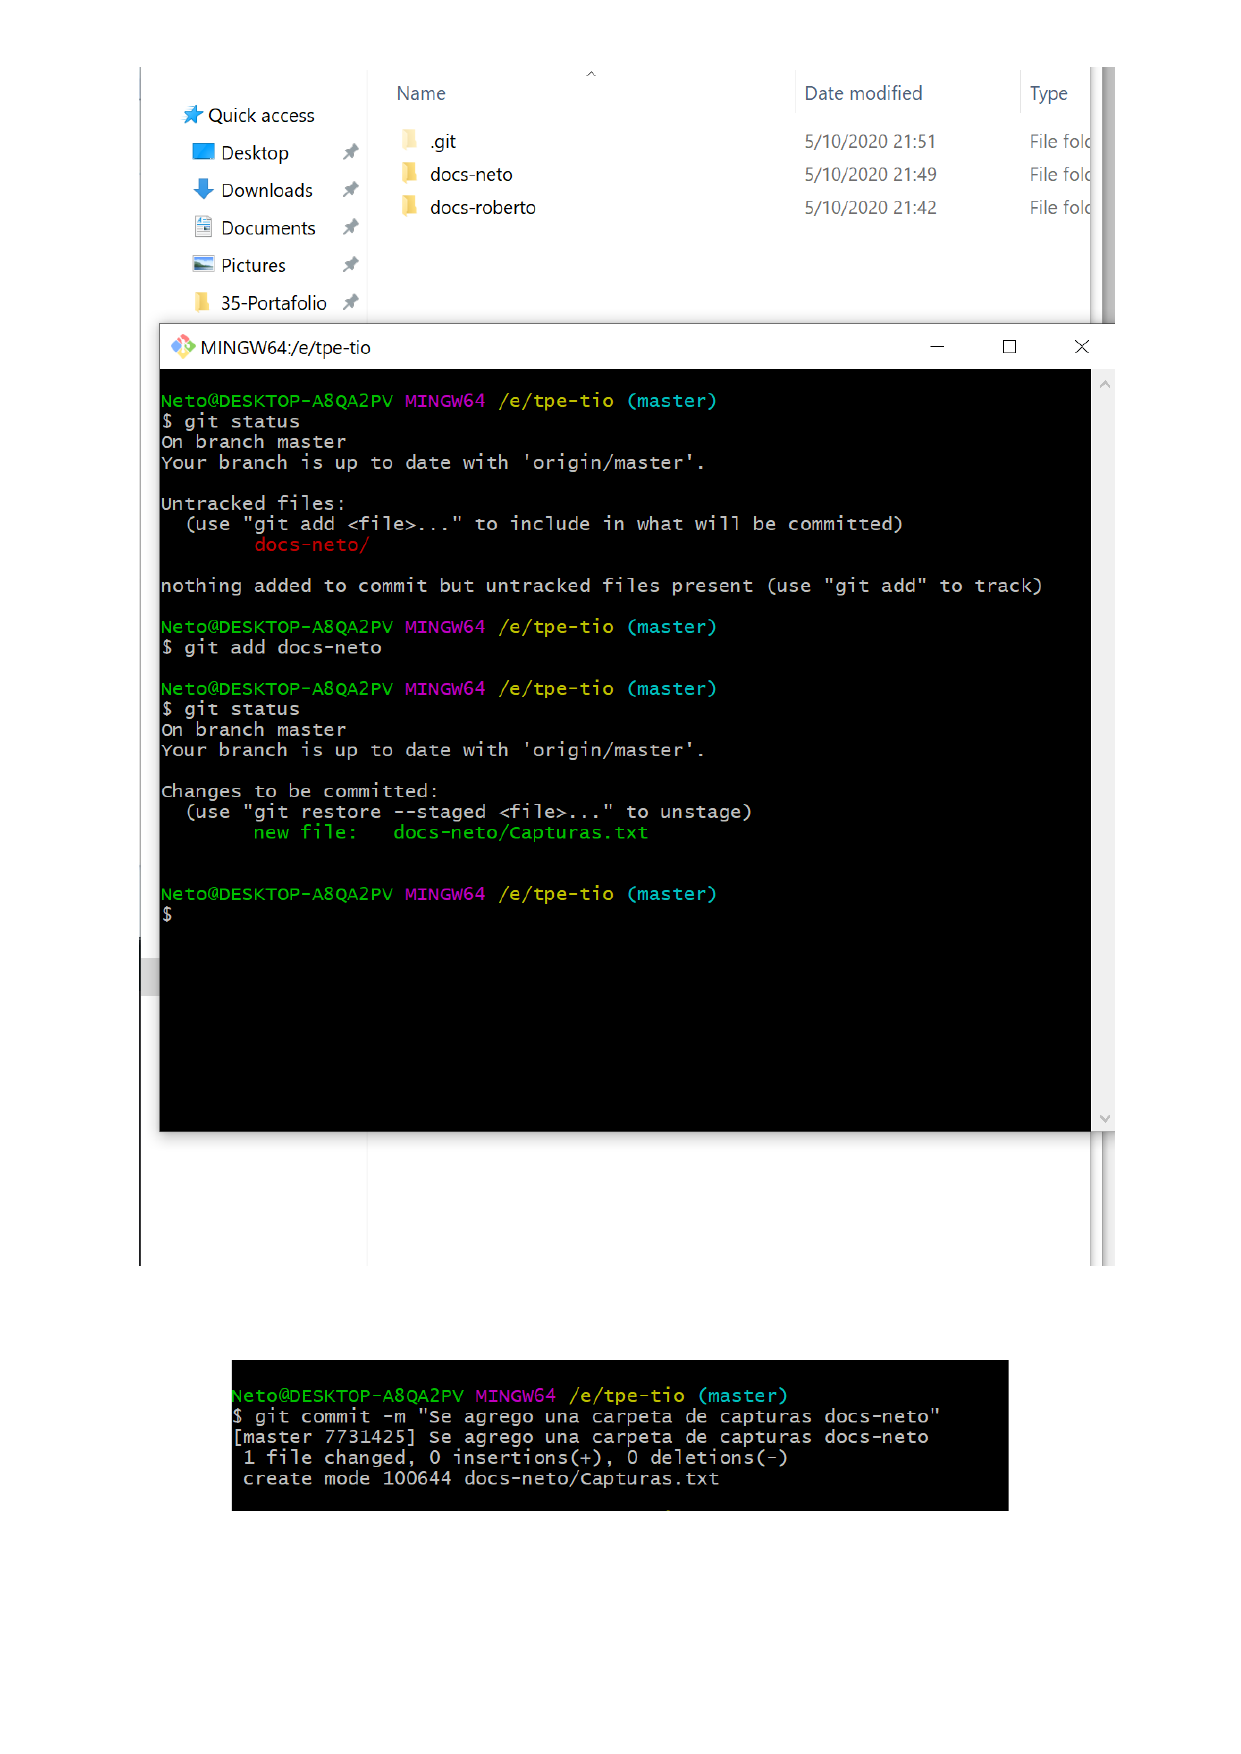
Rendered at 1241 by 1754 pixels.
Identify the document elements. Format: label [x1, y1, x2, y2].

picture [139, 67, 1115, 1266]
picture [231, 1360, 1009, 1511]
